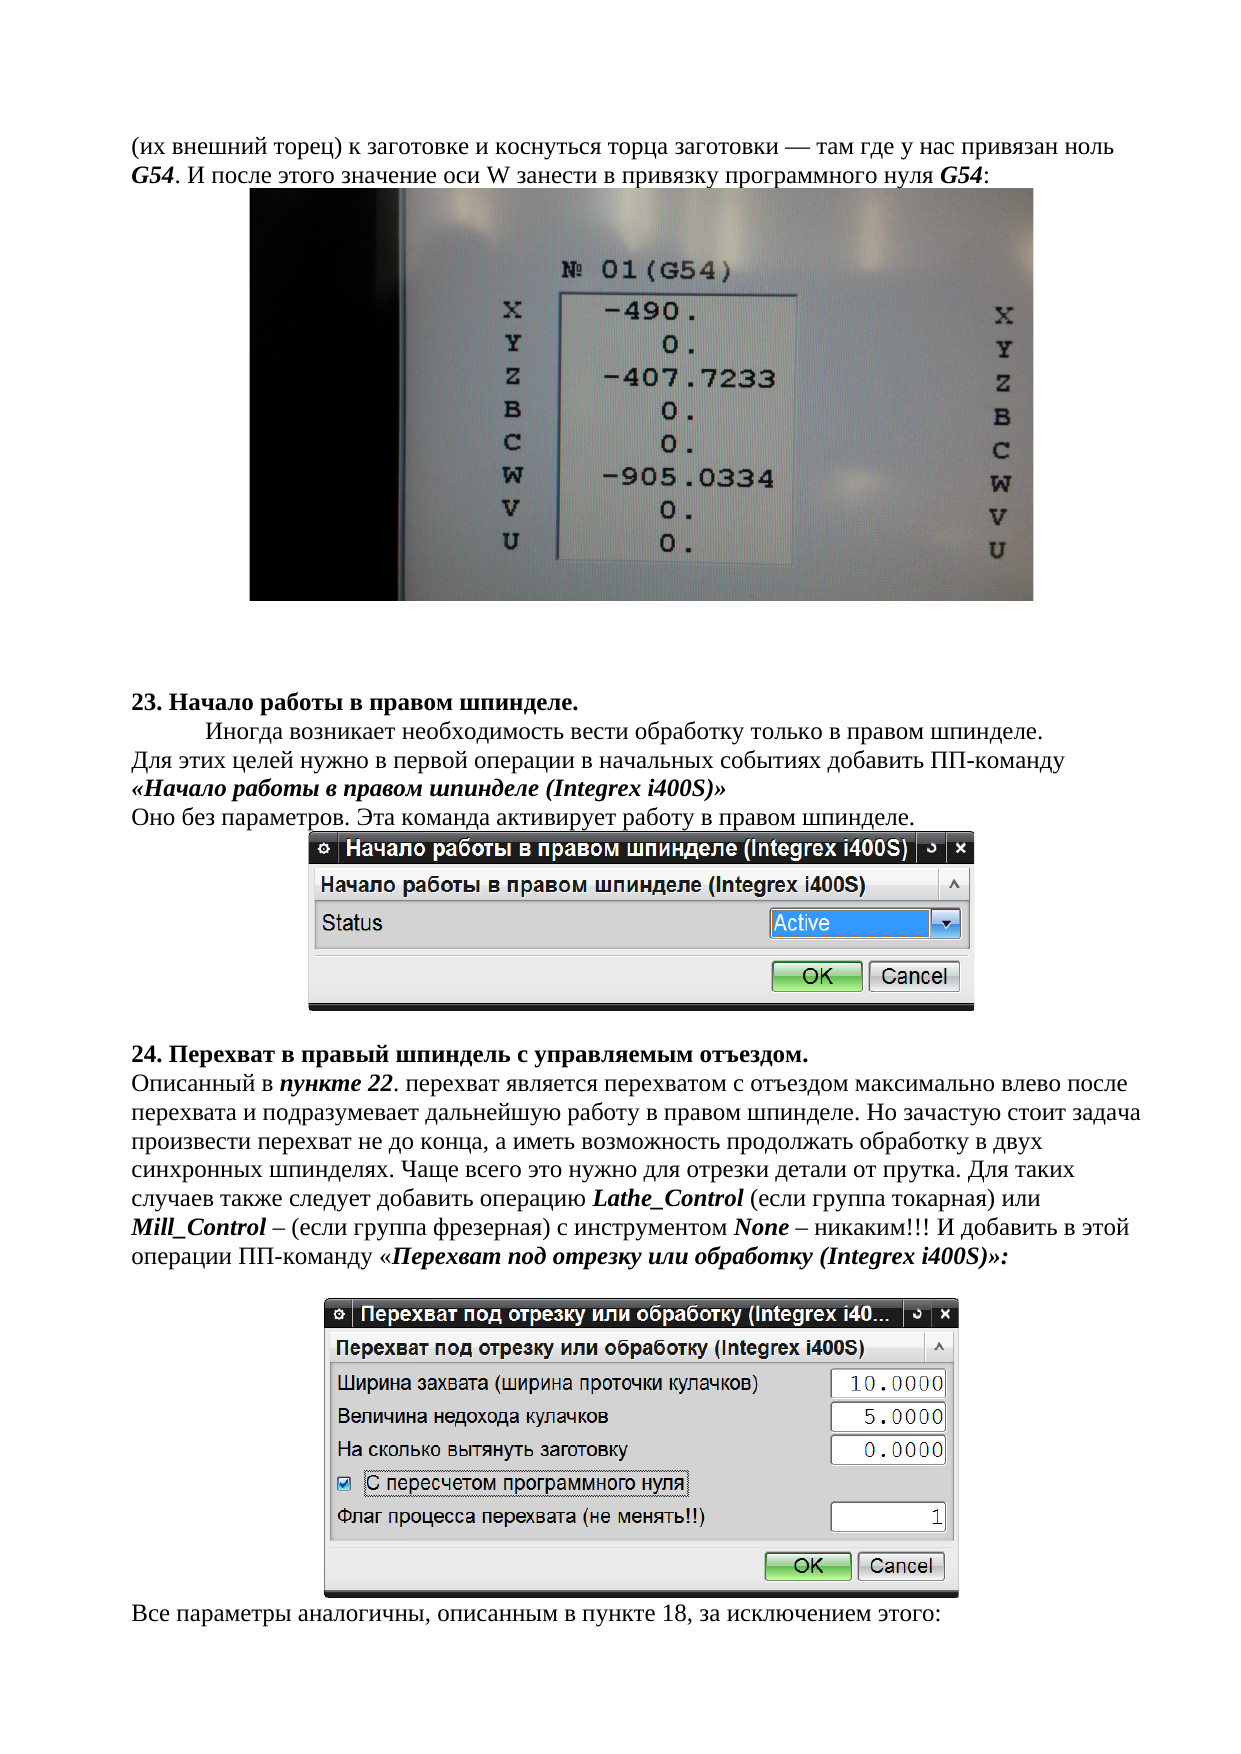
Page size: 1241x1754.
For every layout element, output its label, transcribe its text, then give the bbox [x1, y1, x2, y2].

text Все параметры аналогичны, описанным в пункте 18, за исключением этого: [131, 1598, 1152, 1627]
picture [249, 188, 1034, 601]
text Для этих целей нужно в первой операции в начальных событиях добавить ПП-команду «Начало работы в правом шпинделе (Integrex i400S)» [131, 745, 1152, 802]
text (их внешний торец) к заготовке и коснуться торца заготовки — там где у нас привязан ноль G54. И после этого значение оси W занести в привязку программного нуля G54: [131, 131, 1152, 188]
text Описанный в пункте 22. перехват является перехватом с отъездом максимально влево после перехвата и подразумевает дальнейшую работу в правом шпинделе. Но зачастую стоит задача произвести перехват не до конца, а иметь возможность продолжать обработку в двух синхронных шпинделях. Чаще всего это нужно для отрезки детали от прутка. Для таких случаев также следует добавить операцию Lathe_Control (если группа токарная) или Mill_Control – (если группа фрезерная) с инструментом None – никаким!!! И добавить в этой операции ПП-команду «Перехват под отрезку или обработку (Integrex i400S)»: [131, 1068, 1152, 1269]
picture [308, 831, 975, 1011]
text 24. Перехват в правый шпиндель с управляемым отъездом. [131, 1039, 1152, 1068]
text 23. Начало работы в правом шпинделе. [131, 687, 1152, 716]
text Оно без параметров. Эта команда активирует работу в правом шпинделе. [131, 802, 1152, 831]
text Иногда возникает необходимость вести обработку только в правом шпинделе. [131, 716, 1152, 745]
picture [324, 1298, 959, 1598]
